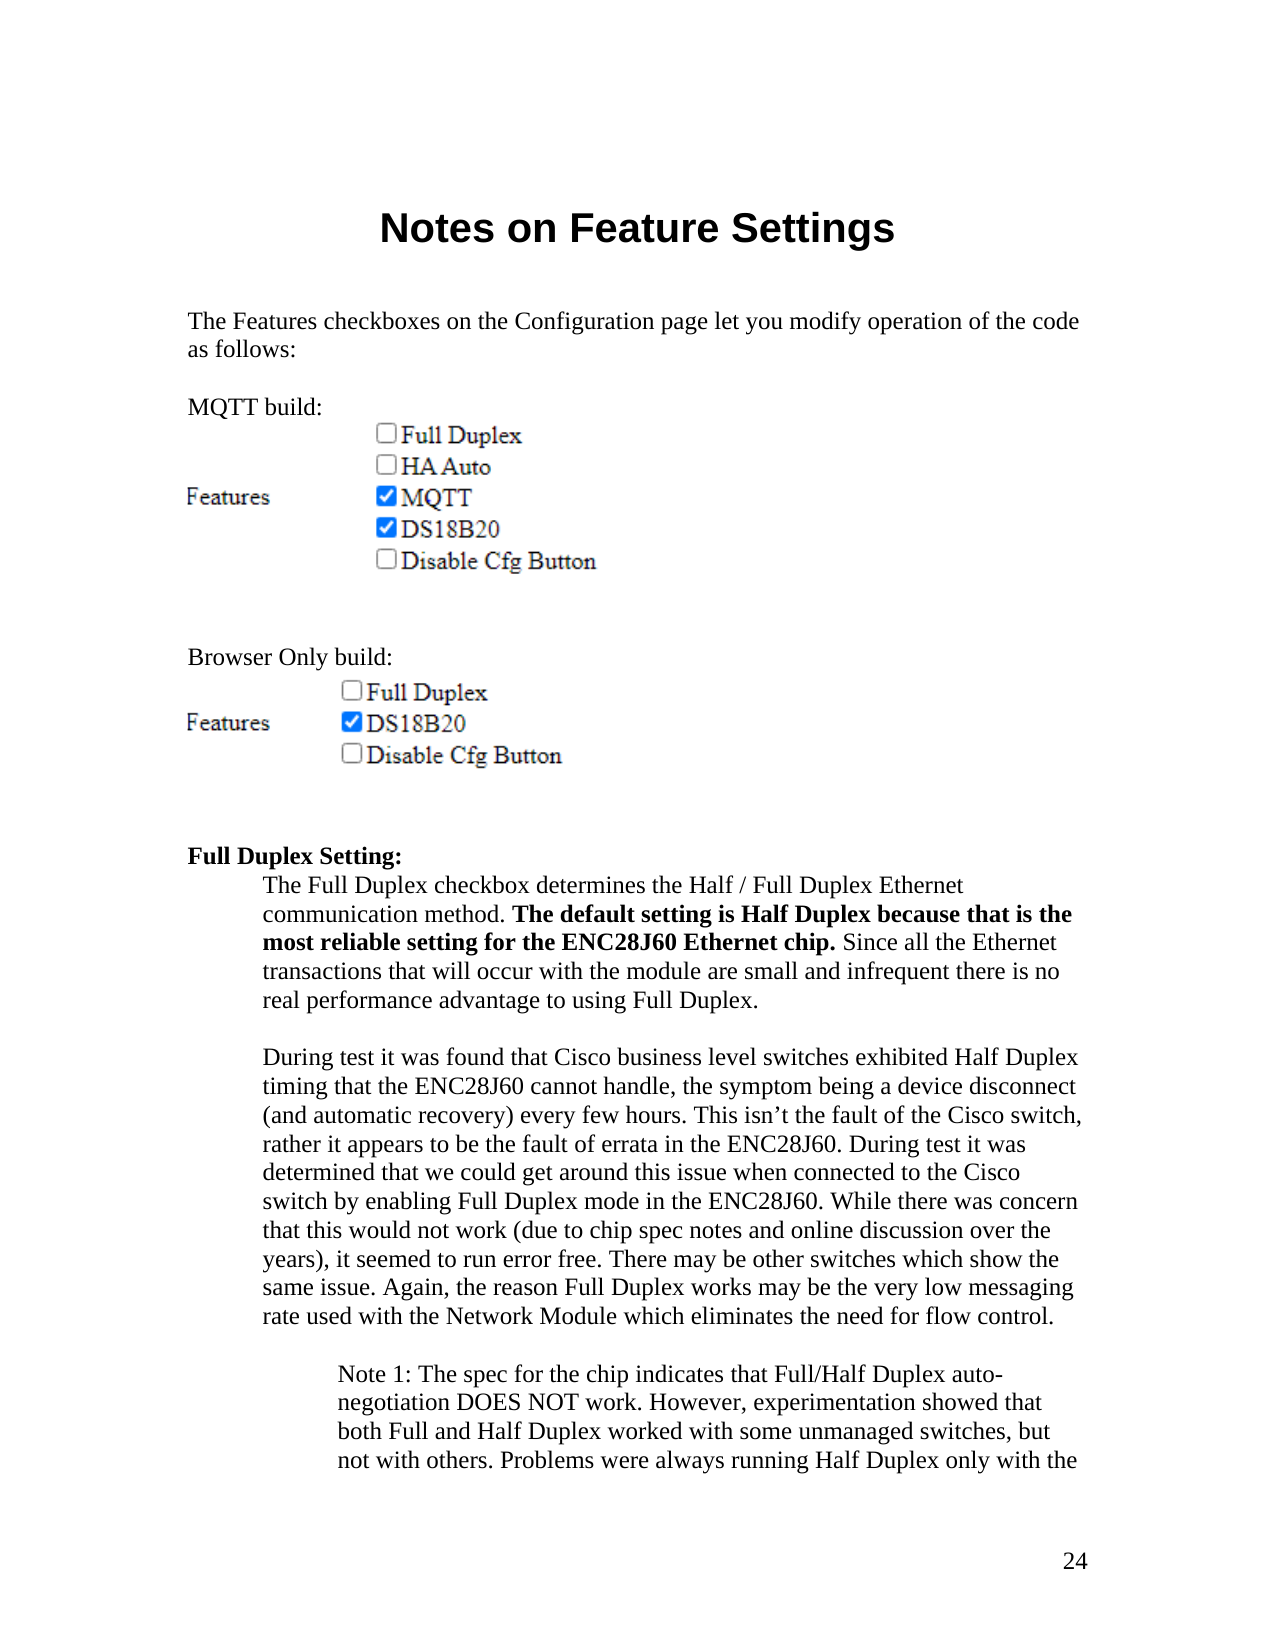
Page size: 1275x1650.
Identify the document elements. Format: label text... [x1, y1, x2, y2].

picture [187, 671, 577, 784]
text MQTT build: [187, 392, 1087, 421]
text Browser Only build: [187, 642, 1087, 671]
subtitle Notes on Feature Settings [187, 204, 1087, 252]
text Full Duplex Setting: [187, 841, 1087, 870]
picture [187, 421, 632, 585]
text Note 1: The spec for the chip indicates that Full/Half Duplex auto-negotiation DOES NOT work. However, experimentation showed that both Full and Half Duplex worked with some unmanaged switches, but not with others. Problems were always running Half Duplex only with the [337, 1359, 1087, 1474]
text During test it was found that Cisco business level switches exhibited Half Duplex timing that the ENC28J60 cannot handle, the symptom being a device disconnect (and automatic recovery) every few hours. This isn’t the fault of the Cisco switch, rather it appears to be the fault of errata in the ENC28J60. During test it was determined that we could get around this issue when connected to the Cisco switch by enabling Full Duplex mode in the ENC28J60. While there was concern that this would not work (due to chip spec notes and online discussion over the years), it seemed to run error free. There may be other switches which show the same issue. Again, the reason Full Duplex works may be the very low messaging rate used with the Network Module which eliminates the need for flow control. [262, 1042, 1087, 1330]
text The Features checkboxes on the Configuration page let you modify operation of the code as follows: [187, 306, 1087, 363]
text The Full Duplex checkbox determines the Half / Full Duplex Ethernet communication method. The default setting is Half Duplex because that is the most reliable setting for the ENC28J60 Ethernet chip. Since all the Ethernet transactions that will occur with the module are small and infrequent there is no real performance advantage to using Full Duplex. [262, 870, 1087, 1014]
